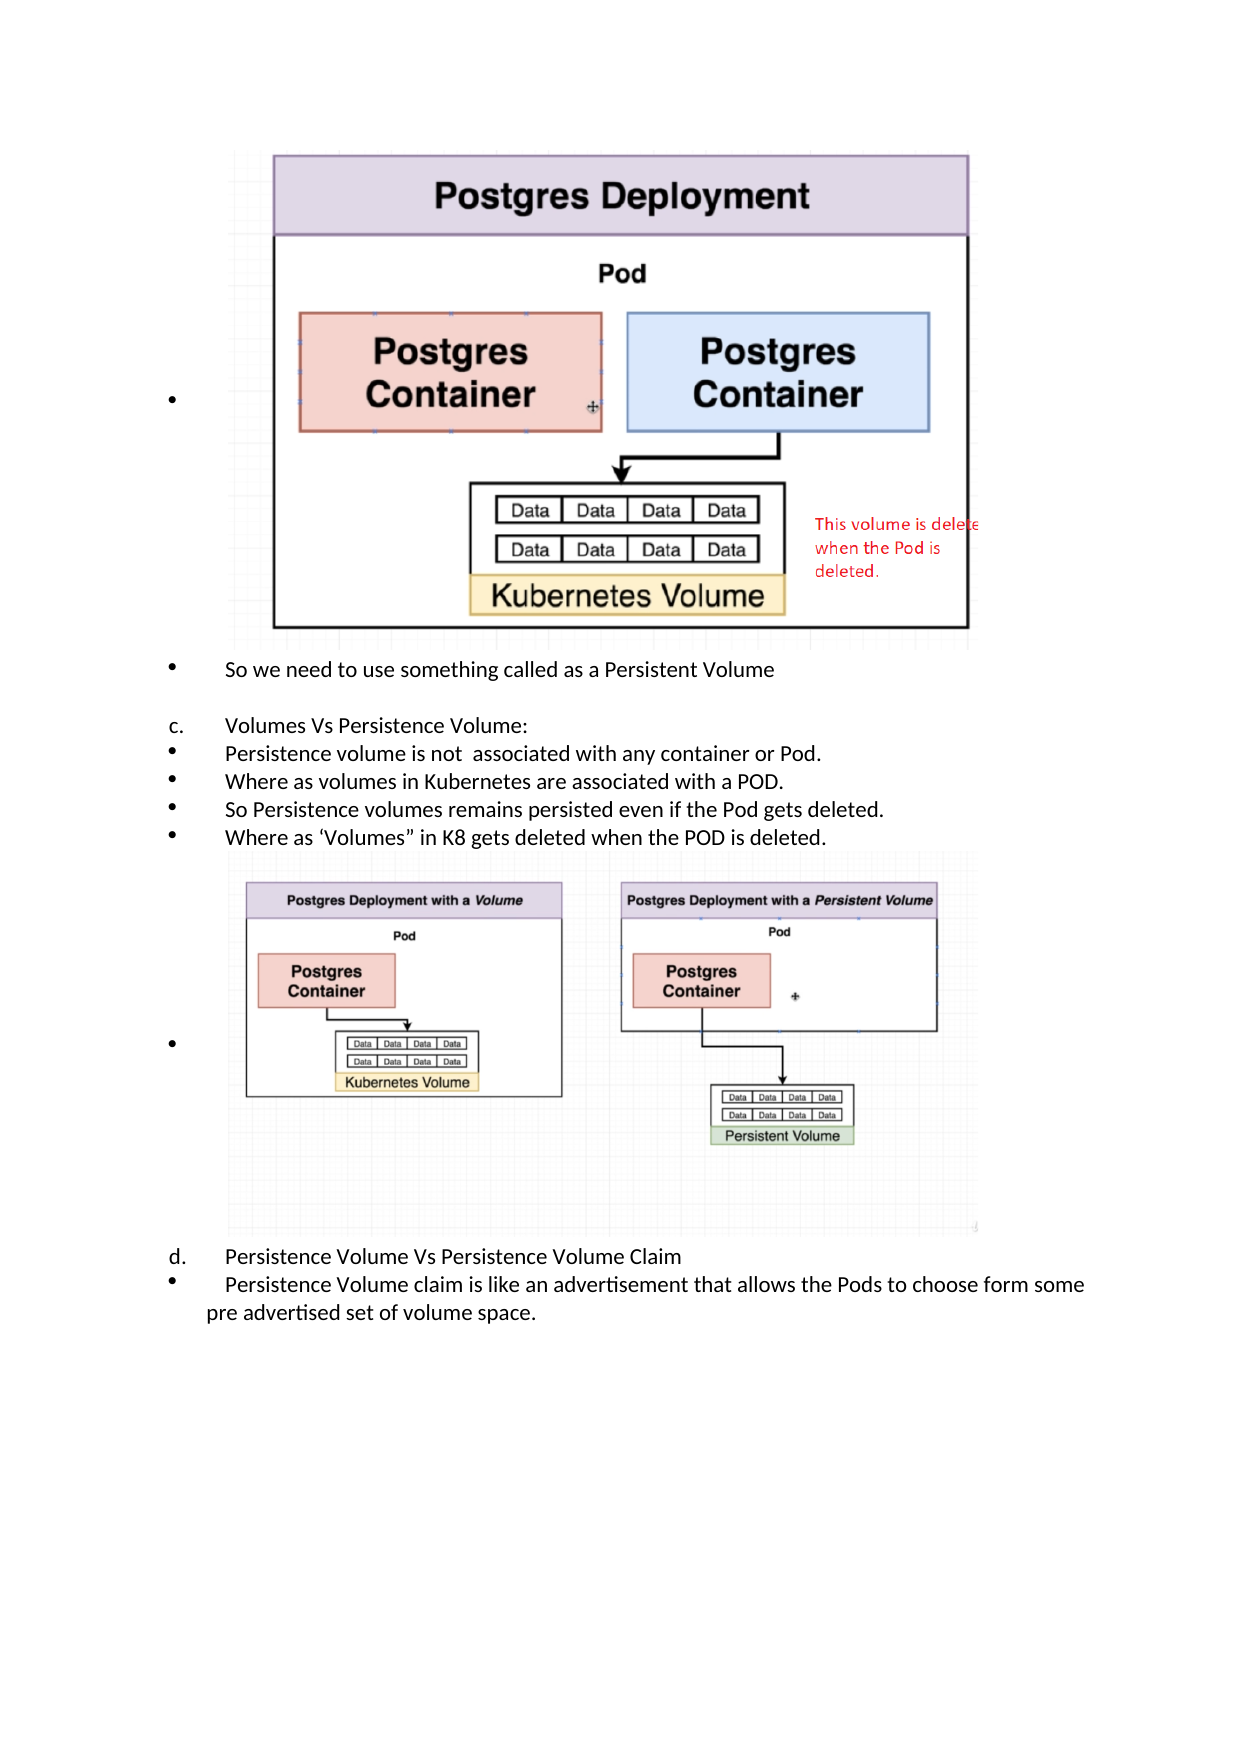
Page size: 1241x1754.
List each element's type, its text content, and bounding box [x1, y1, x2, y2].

list So Persistence volumes remains persisted even if the Pod gets deleted. [169, 795, 1090, 823]
list Where as volumes in Kubernetes are associated with a POD. [169, 767, 1090, 795]
list So we need to use something called as a Persistent Volume [169, 655, 1090, 683]
list Persistence Volume Vs Persistence Volume Claim [169, 1242, 1090, 1270]
picture [228, 851, 979, 1237]
list Volumes Vs Persistence Volume: [169, 711, 1090, 739]
list Persistence Volume claim is like an advertisement that allows the Pods to choose form some pre advertised set of volume space. [169, 1270, 1090, 1326]
picture [228, 150, 979, 650]
list Persistence volume is not associated with any container or Pod. [169, 739, 1090, 767]
list Where as ‘Volumes” in K8 gets deleted when the POD is deleted. [169, 823, 1090, 851]
